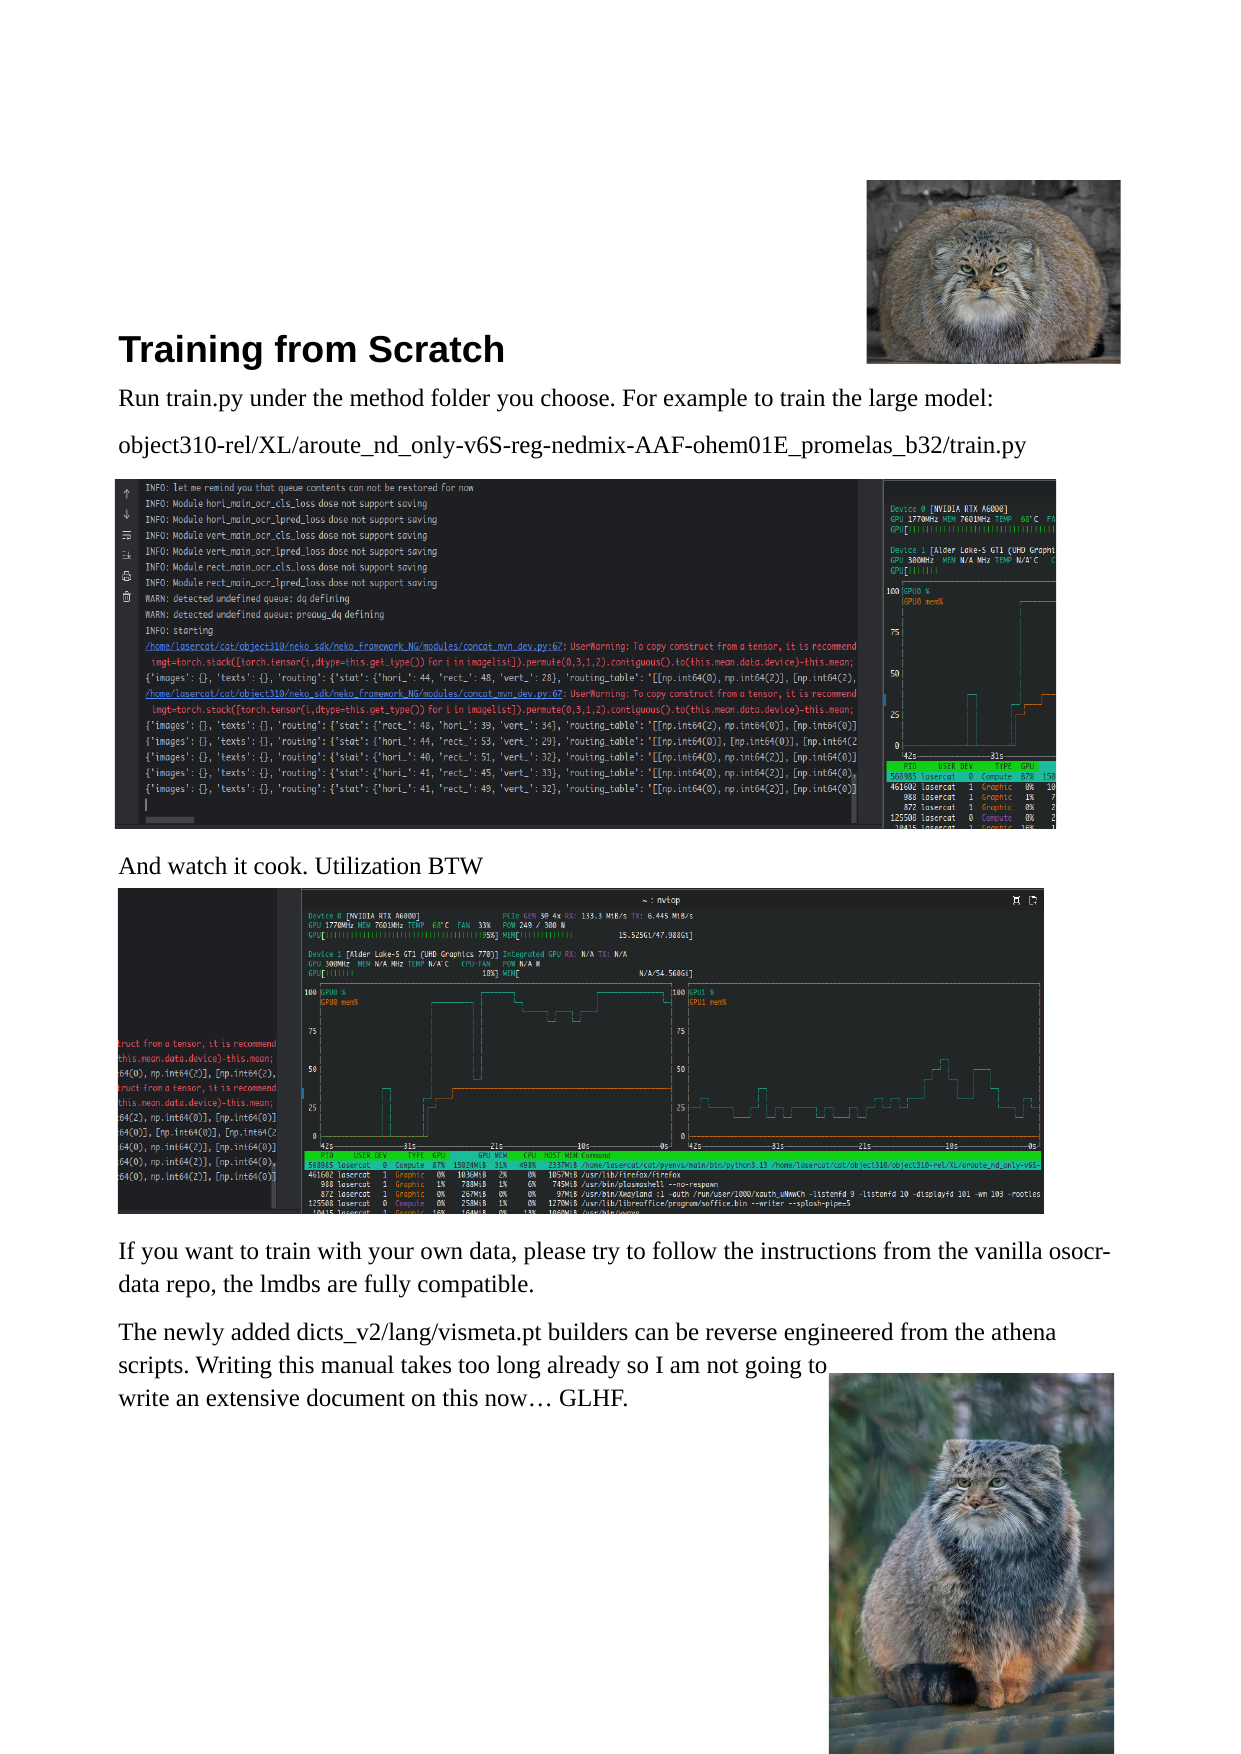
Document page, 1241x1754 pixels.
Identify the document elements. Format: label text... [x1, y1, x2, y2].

text Run train.py under the method folder you choose. For example to train the large model: [118, 383, 1122, 411]
text object310-rel/XL/aroute_nd_only-v6S-reg-nedmix-AAF-ohem01E_promelas_b32/train.py [118, 430, 1122, 459]
subtitle Training from Scratch [118, 327, 1122, 370]
picture [828, 1373, 1115, 1754]
text And watch it cook. Utilization BTW [118, 478, 1122, 880]
text The newly added dicts_v2/lang/vismeta.pt builders can be reverse engineered from the athena scripts. Writing this manual takes too long already so I am not going to write an extensive document on this now… GLHF. [118, 1317, 1122, 1412]
picture [866, 180, 1121, 364]
text If you want to train with your own data, please try to follow the instructions from the vanilla osocr-data repo, the lmdbs are fully compatible. [118, 899, 1122, 1298]
